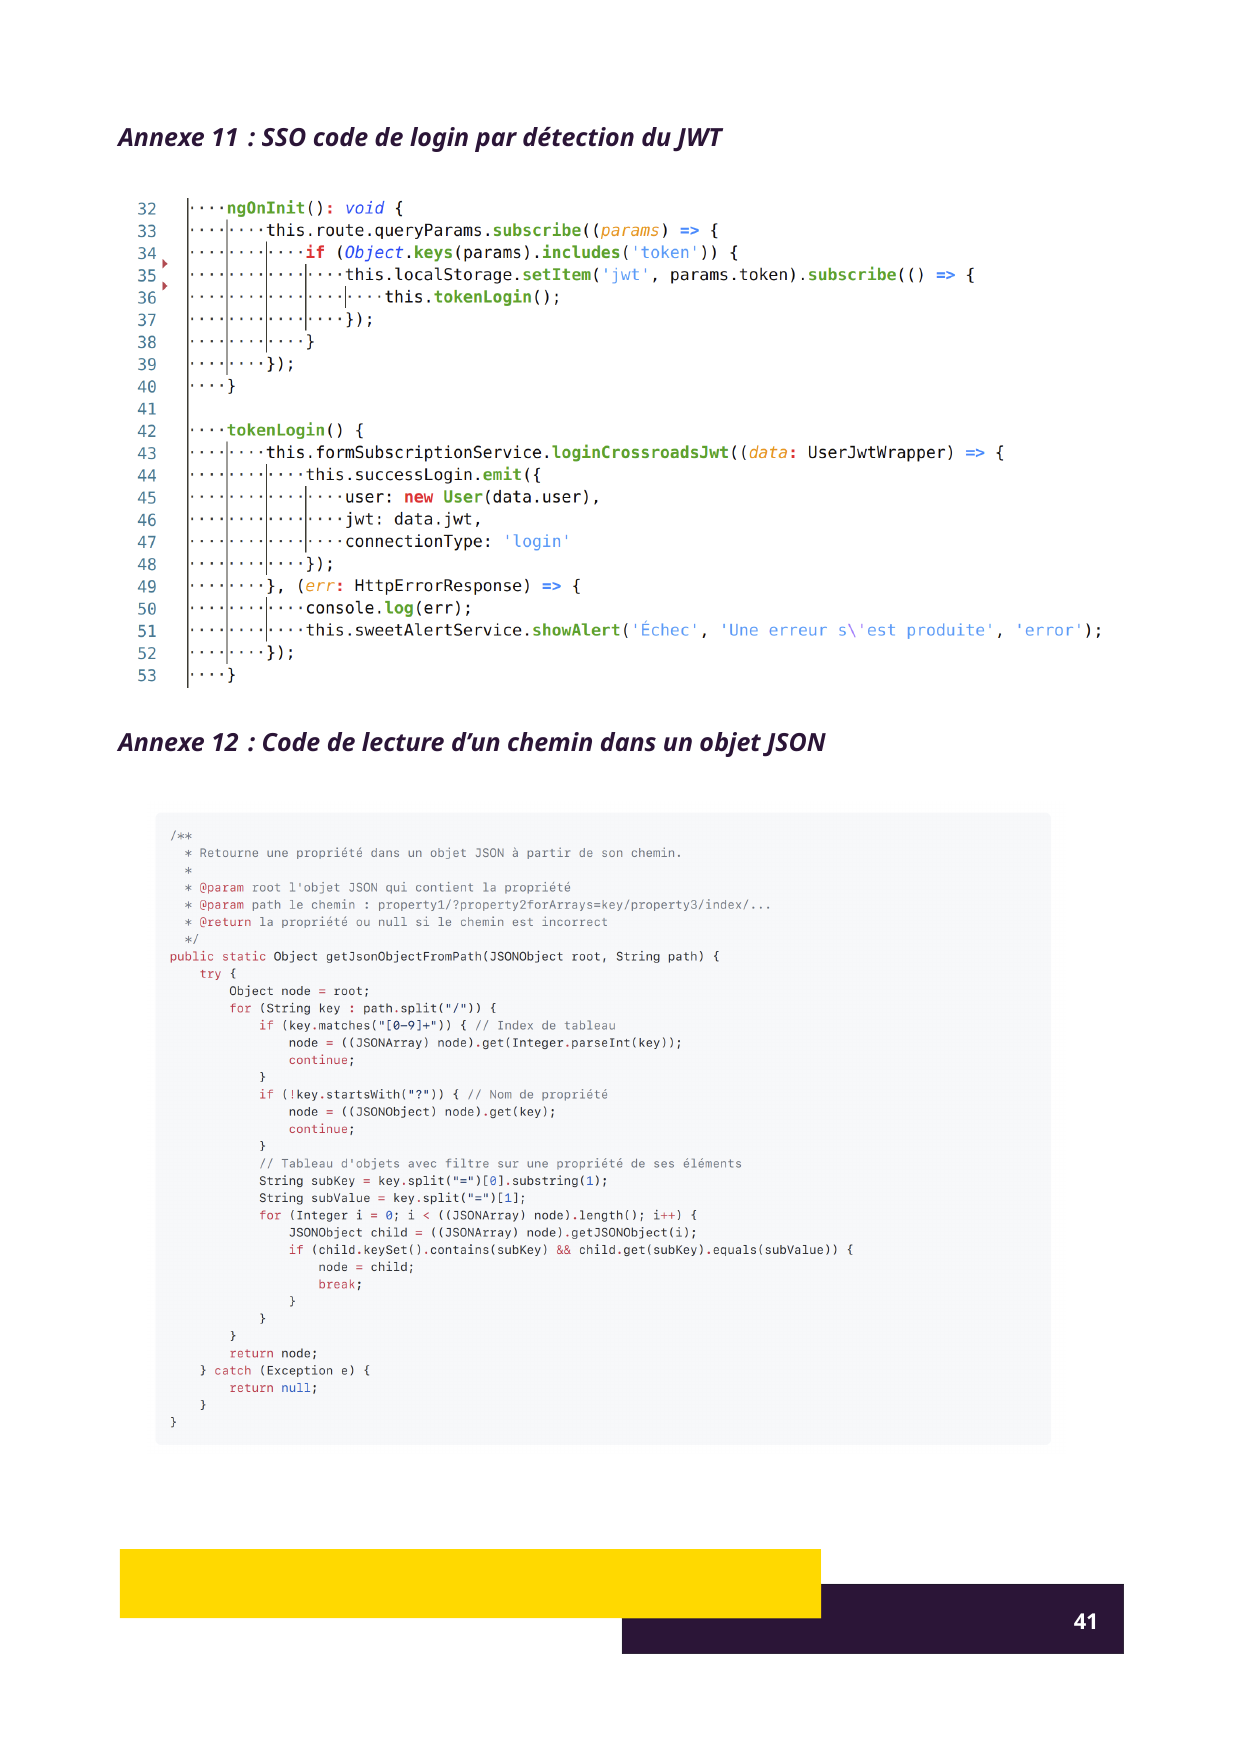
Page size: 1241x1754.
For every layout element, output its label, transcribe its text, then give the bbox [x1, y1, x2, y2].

picture [147, 801, 1067, 1454]
subtitle [118, 153, 1122, 198]
subtitle Annexe 11 : SSO code de login par détection du JWT [118, 118, 1122, 153]
picture [118, 198, 1123, 688]
subtitle Annexe 12 : Code de lecture d’un chemin dans un objet JSON [118, 688, 1122, 759]
picture [119, 1549, 1124, 1654]
